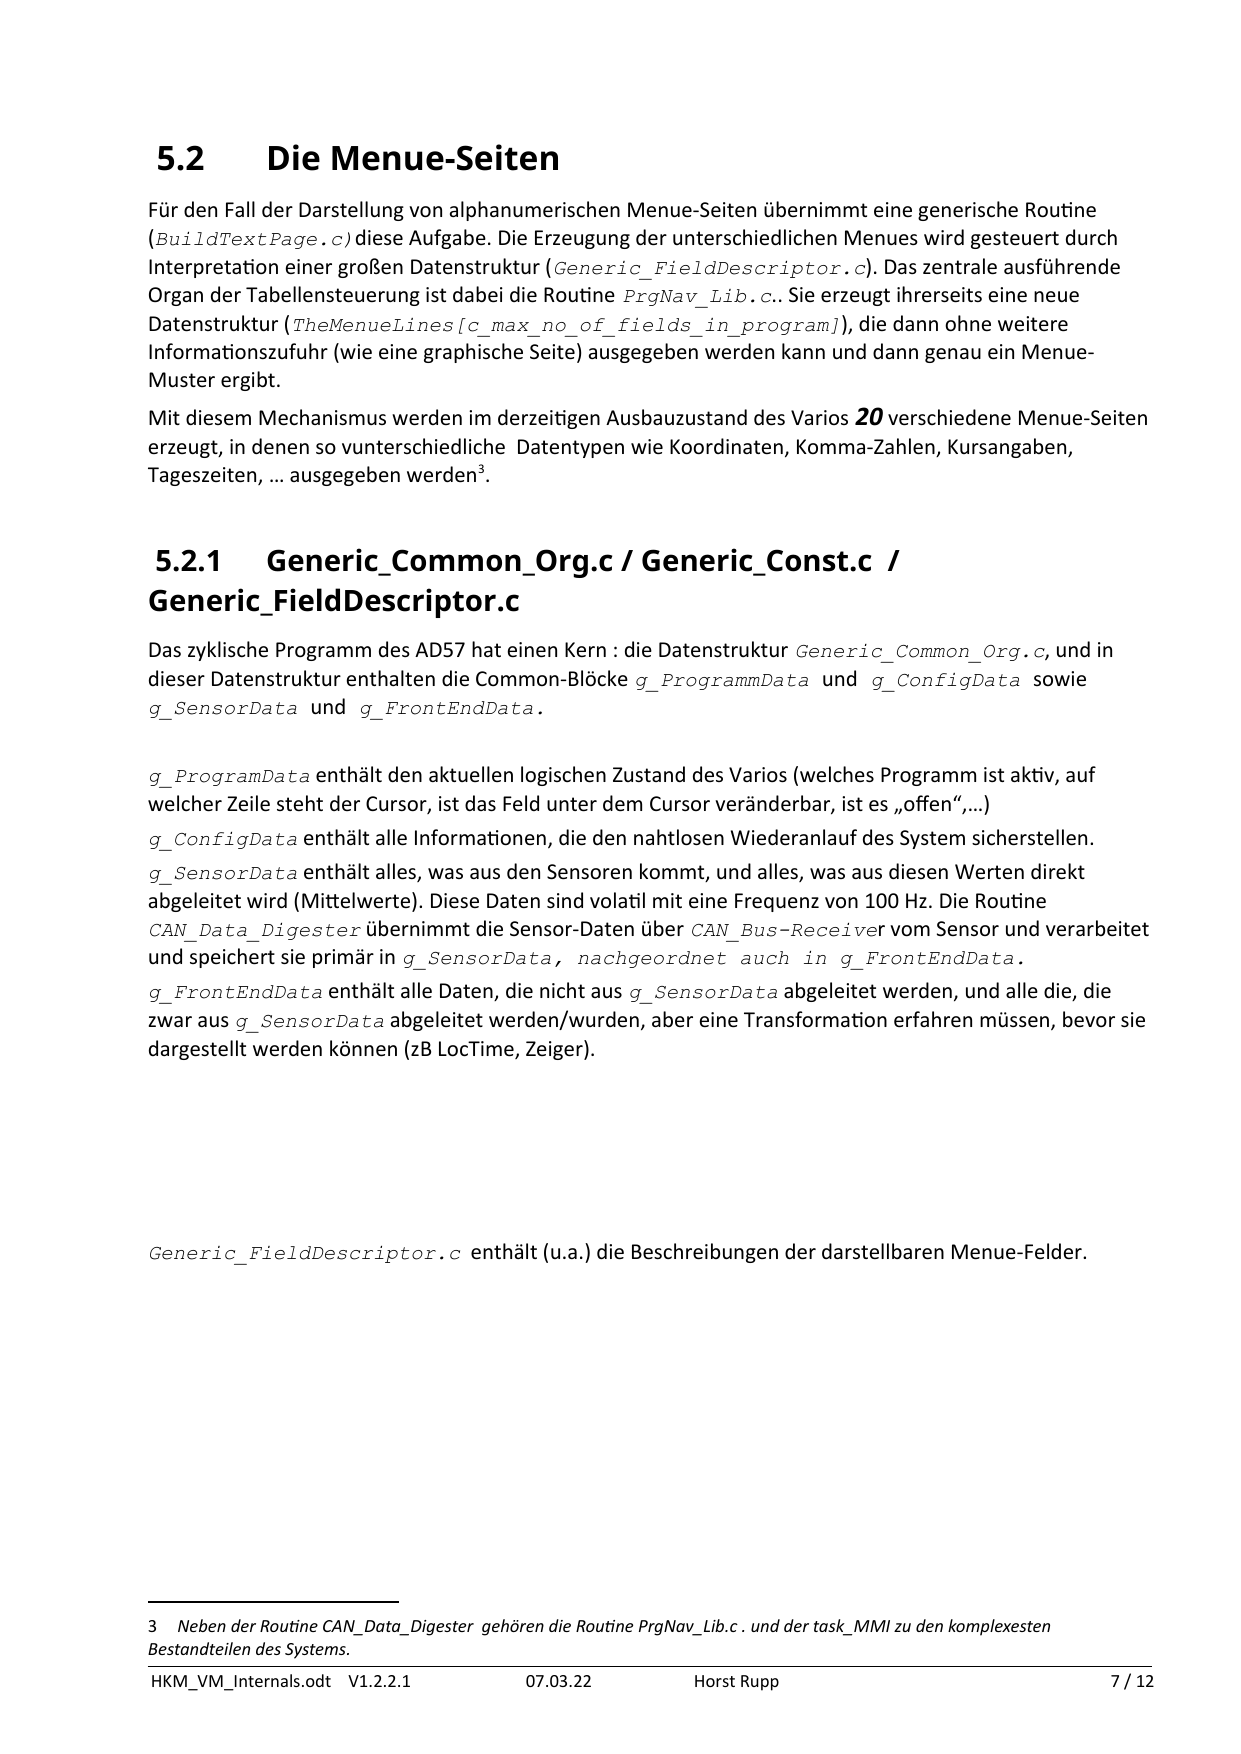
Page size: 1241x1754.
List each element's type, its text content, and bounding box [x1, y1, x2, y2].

subtitle Für den Fall der Darstellung von alphanumerischen Menue-Seiten übernimmt eine generische Routine (BuildTextPage.c)diese Aufgabe. Die Erzeugung der unterschiedlichen Menues wird gesteuert durch Interpretation einer großen Datenstruktur (Generic_FieldDescriptor.c). Das zentrale ausführende Organ der Tabellensteuerung ist dabei die Routine PrgNav_Lib.c.. Sie erzeugt ihrerseits eine neue Datenstruktur (TheMenueLines[c_max_no_of_fields_in_program]), die dann ohne weitere Informationszufuhr (wie eine graphische Seite) ausgegeben werden kann und dann genau ein Menue-Muster ergibt. [148, 195, 1152, 393]
subtitle Generic_Common_Org.c / Generic_Const.c / Generic_FieldDescriptor.c [148, 540, 1152, 620]
text g_ProgramData enthält den aktuellen logischen Zustand des Varios (welches Programm ist aktiv, auf welcher Zeile steht der Cursor, ist das Feld unter dem Cursor veränderbar, ist es „offen“,…) [148, 760, 1152, 817]
text Generic_FieldDescriptor.c enthält (u.a.) die Beschreibungen der darstellbaren Menue-Felder. [148, 1237, 1152, 1265]
text g_SensorData enthält alles, was aus den Sensoren kommt, und alles, was aus diesen Werten direkt abgeleitet wird (Mittelwerte). Diese Daten sind volatil mit eine Frequenz von 100 Hz. Die Routine CAN_Data_Digester übernimmt die Sensor-Daten über CAN_Bus-Receiver vom Sensor und verarbeitet und speichert sie primär in g_SensorData, nachgeordnet auch in g_FrontEndData. [148, 857, 1152, 971]
text Mit diesem Mechanismus werden im derzeitigen Ausbauzustand des Varios 20 verschiedene Menue-Seiten erzeugt, in denen so vunterschiedliche Datentypen wie Koordinaten, Komma-Zahlen, Kursangaben, Tageszeiten, … ausgegeben werden. [148, 399, 1152, 488]
text g_FrontEndData enthält alle Daten, die nicht aus g_SensorData abgeleitet werden, und alle die, die zwar aus g_SensorData abgeleitet werden/wurden, aber eine Transformation erfahren müssen, bevor sie dargestellt werden können (zB LocTime, Zeiger). [148, 977, 1152, 1062]
subtitle Die Menue-Seiten [148, 134, 1152, 180]
text Das zyklische Programm des AD57 hat einen Kern : die Datenstruktur Generic_Common_Org.c, und in dieser Datenstruktur enthalten die Common-Blöcke g_ProgrammData und g_ConfigData sowie g_SensorData und g_FrontEndData. [148, 635, 1152, 721]
text Neben der Routine CAN_Data_Digester gehören die Routine PrgNav_Lib.c . und der task_MMI zu den komplexesten Bestandteilen des Systems. [148, 1614, 1152, 1660]
text g_ConfigData enthält alle Informationen, die den nahtlosen Wiederanlauf des System sicherstellen. [148, 823, 1152, 851]
